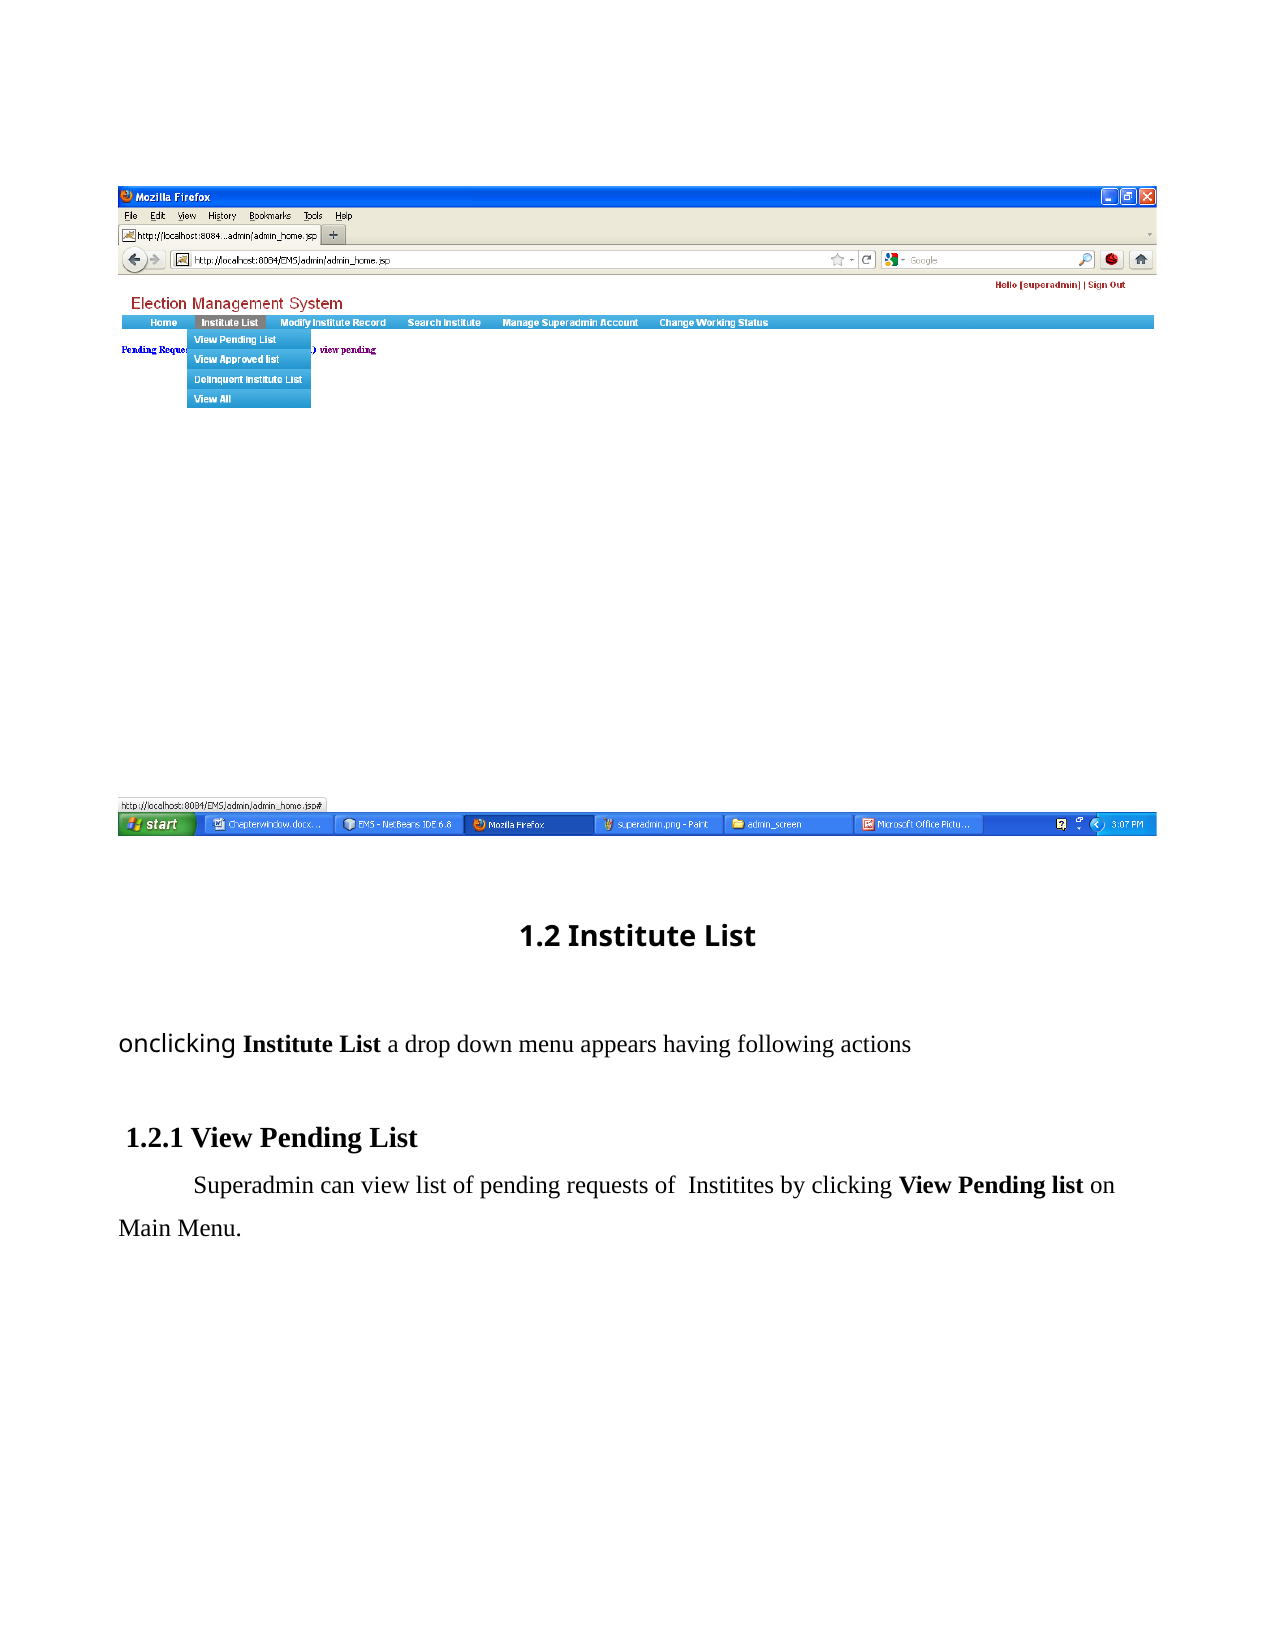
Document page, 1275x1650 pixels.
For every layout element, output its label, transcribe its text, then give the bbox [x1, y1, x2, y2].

picture [118, 186, 1157, 836]
text 1.2 Institute List [118, 915, 1157, 955]
text Superadmin can view list of pending requests of Institites by clicking View Pending list on Main Menu. [118, 1170, 1157, 1242]
text 1.2.1 View Pending List [118, 1120, 1157, 1153]
text onclicking Institute List a drop down menu appears having following actions [118, 1026, 1157, 1060]
